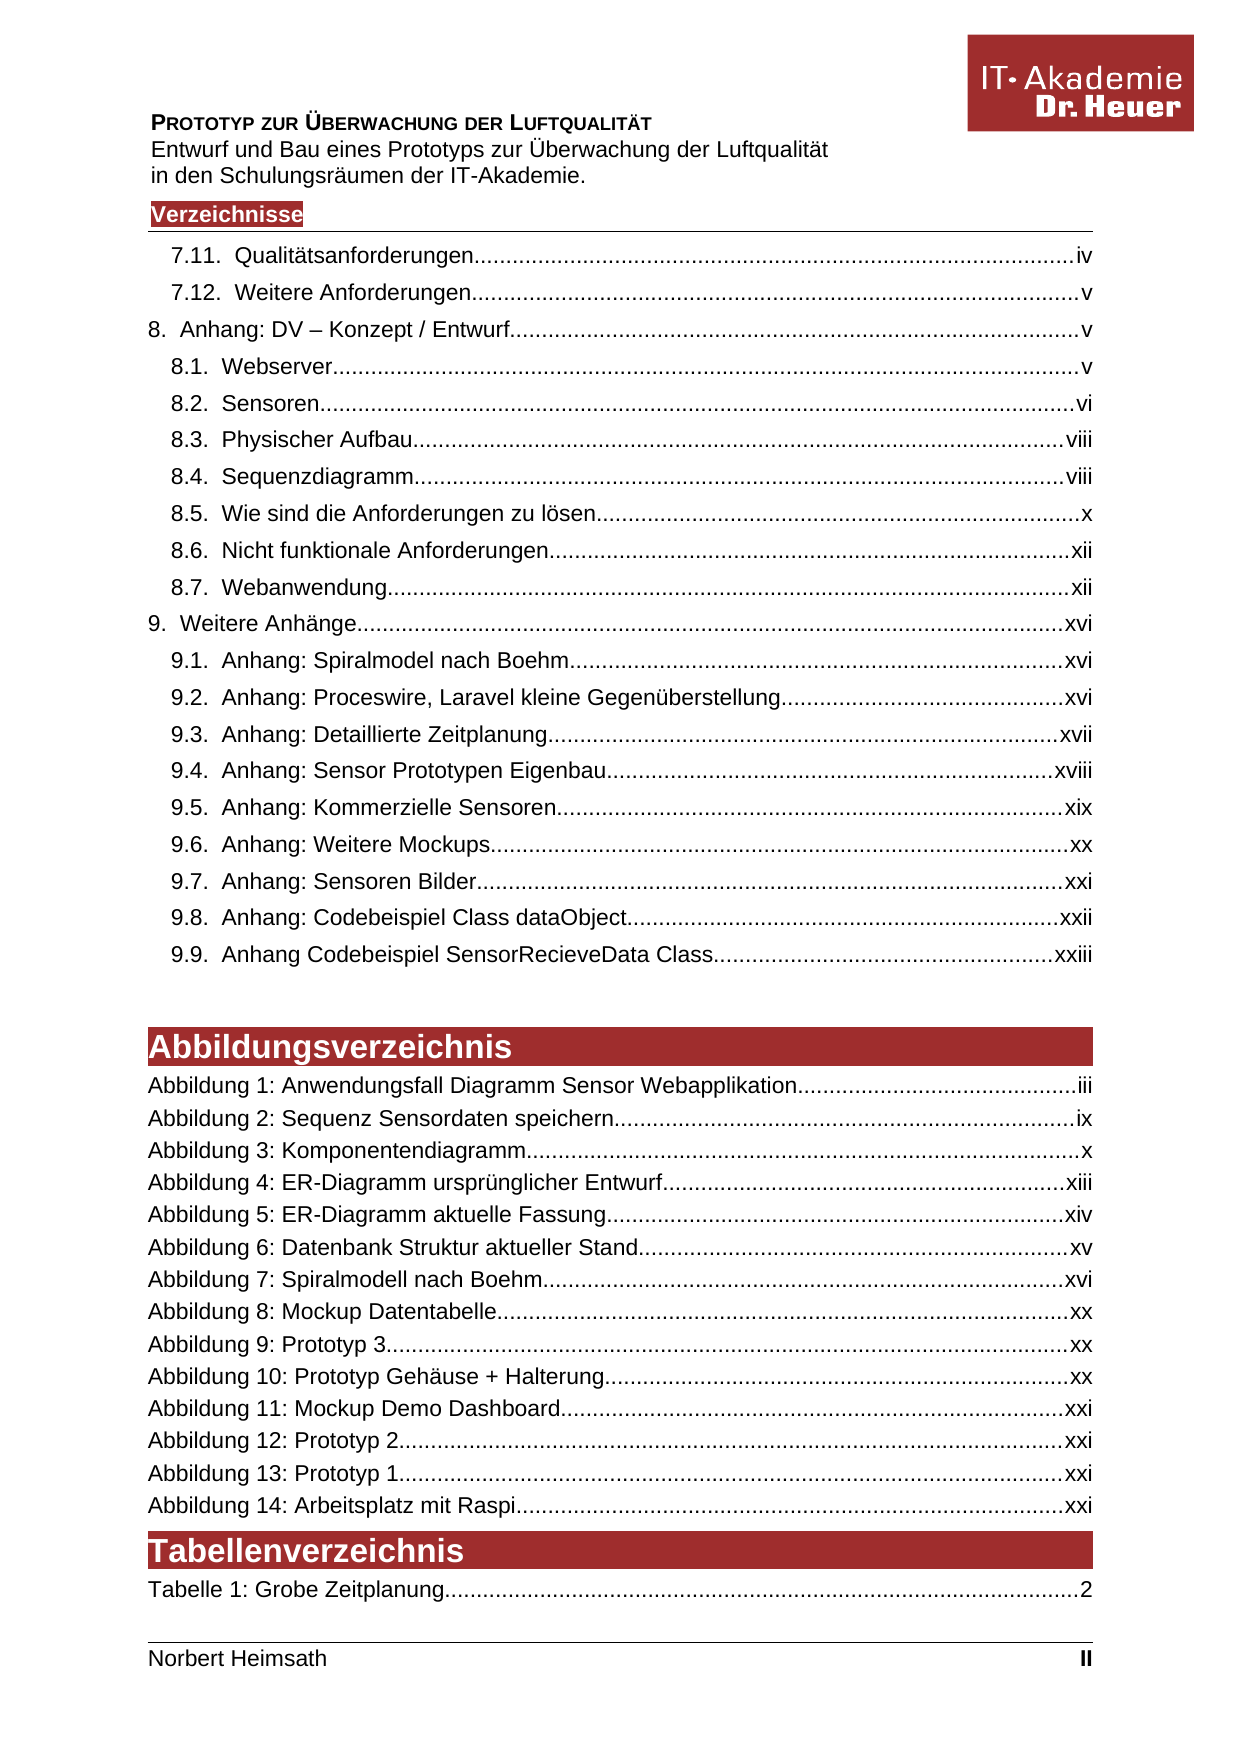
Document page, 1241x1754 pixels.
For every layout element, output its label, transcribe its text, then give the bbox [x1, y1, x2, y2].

text 9. Weitere Anhänge xvi [148, 610, 1093, 637]
text Abbildung 11: Mockup Demo Dashboard xxi [148, 1395, 1093, 1422]
text 9.3. Anhang: Detaillierte Zeitplanung xvii [171, 721, 1093, 747]
text Abbildung 5: ER-Diagramm aktuelle Fassung xiv [148, 1201, 1093, 1228]
text 8.7. Webanwendung xii [171, 573, 1093, 600]
text Abbildung 7: Spiralmodell nach Boehm xvi [148, 1266, 1093, 1292]
text Abbildung 13: Prototyp 1 xxi [148, 1460, 1093, 1486]
text 9.5. Anhang: Kommerzielle Sensoren xix [171, 794, 1093, 820]
text Abbildung 4: ER-Diagramm ursprünglicher Entwurf xiii [148, 1169, 1093, 1196]
text 7.11. Qualitätsanforderungen iv [171, 242, 1093, 269]
text Abbildung 6: Datenbank Struktur aktueller Stand xv [148, 1234, 1093, 1260]
text Abbildung 8: Mockup Datentabelle xx [148, 1298, 1093, 1325]
text 7.12. Weitere Anforderungen v [171, 279, 1093, 306]
text Abbildung 12: Prototyp 2 xxi [148, 1427, 1093, 1454]
text Abbildung 9: Prototyp 3 xx [148, 1331, 1093, 1357]
text Abbildung 14: Arbeitsplatz mit Raspi xxi [148, 1492, 1093, 1518]
text 9.8. Anhang: Codebeispiel Class dataObject xxii [171, 904, 1093, 931]
text 8. Anhang: DV – Konzept / Entwurf v [148, 316, 1093, 342]
text Abbildung 3: Komponentendiagramm x [148, 1137, 1093, 1163]
text Abbildung 1: Anwendungsfall Diagramm Sensor Webapplikation iii [148, 1072, 1093, 1099]
subtitle Abbildungsverzeichnis [148, 1027, 1093, 1066]
text 8.4. Sequenzdiagramm viii [171, 463, 1093, 489]
text 9.1. Anhang: Spiralmodel nach Boehm xvi [171, 647, 1093, 673]
subtitle Tabellenverzeichnis [148, 1531, 1093, 1569]
text 9.6. Anhang: Weitere Mockups xx [171, 831, 1093, 857]
text Abbildung 2: Sequenz Sensordaten speichern ix [148, 1104, 1093, 1131]
text 9.4. Anhang: Sensor Prototypen Eigenbau xviii [171, 757, 1093, 784]
text Abbildung 10: Prototyp Gehäuse + Halterung xx [148, 1363, 1093, 1389]
text 9.2. Anhang: Proceswire, Laravel kleine Gegenüberstellung xvi [171, 684, 1093, 710]
text Tabelle 1: Grobe Zeitplanung 2 [148, 1576, 1093, 1602]
text 8.5. Wie sind die Anforderungen zu lösen x [171, 500, 1093, 526]
text 8.2. Sensoren vi [171, 389, 1093, 416]
text 8.1. Webserver v [171, 353, 1093, 379]
text 9.7. Anhang: Sensoren Bilder xxi [171, 868, 1093, 894]
text 9.9. Anhang Codebeispiel SensorRecieveData Class xxiii [171, 941, 1093, 967]
text 8.3. Physischer Aufbau viii [171, 426, 1093, 453]
text 8.6. Nicht funktionale Anforderungen xii [171, 537, 1093, 563]
